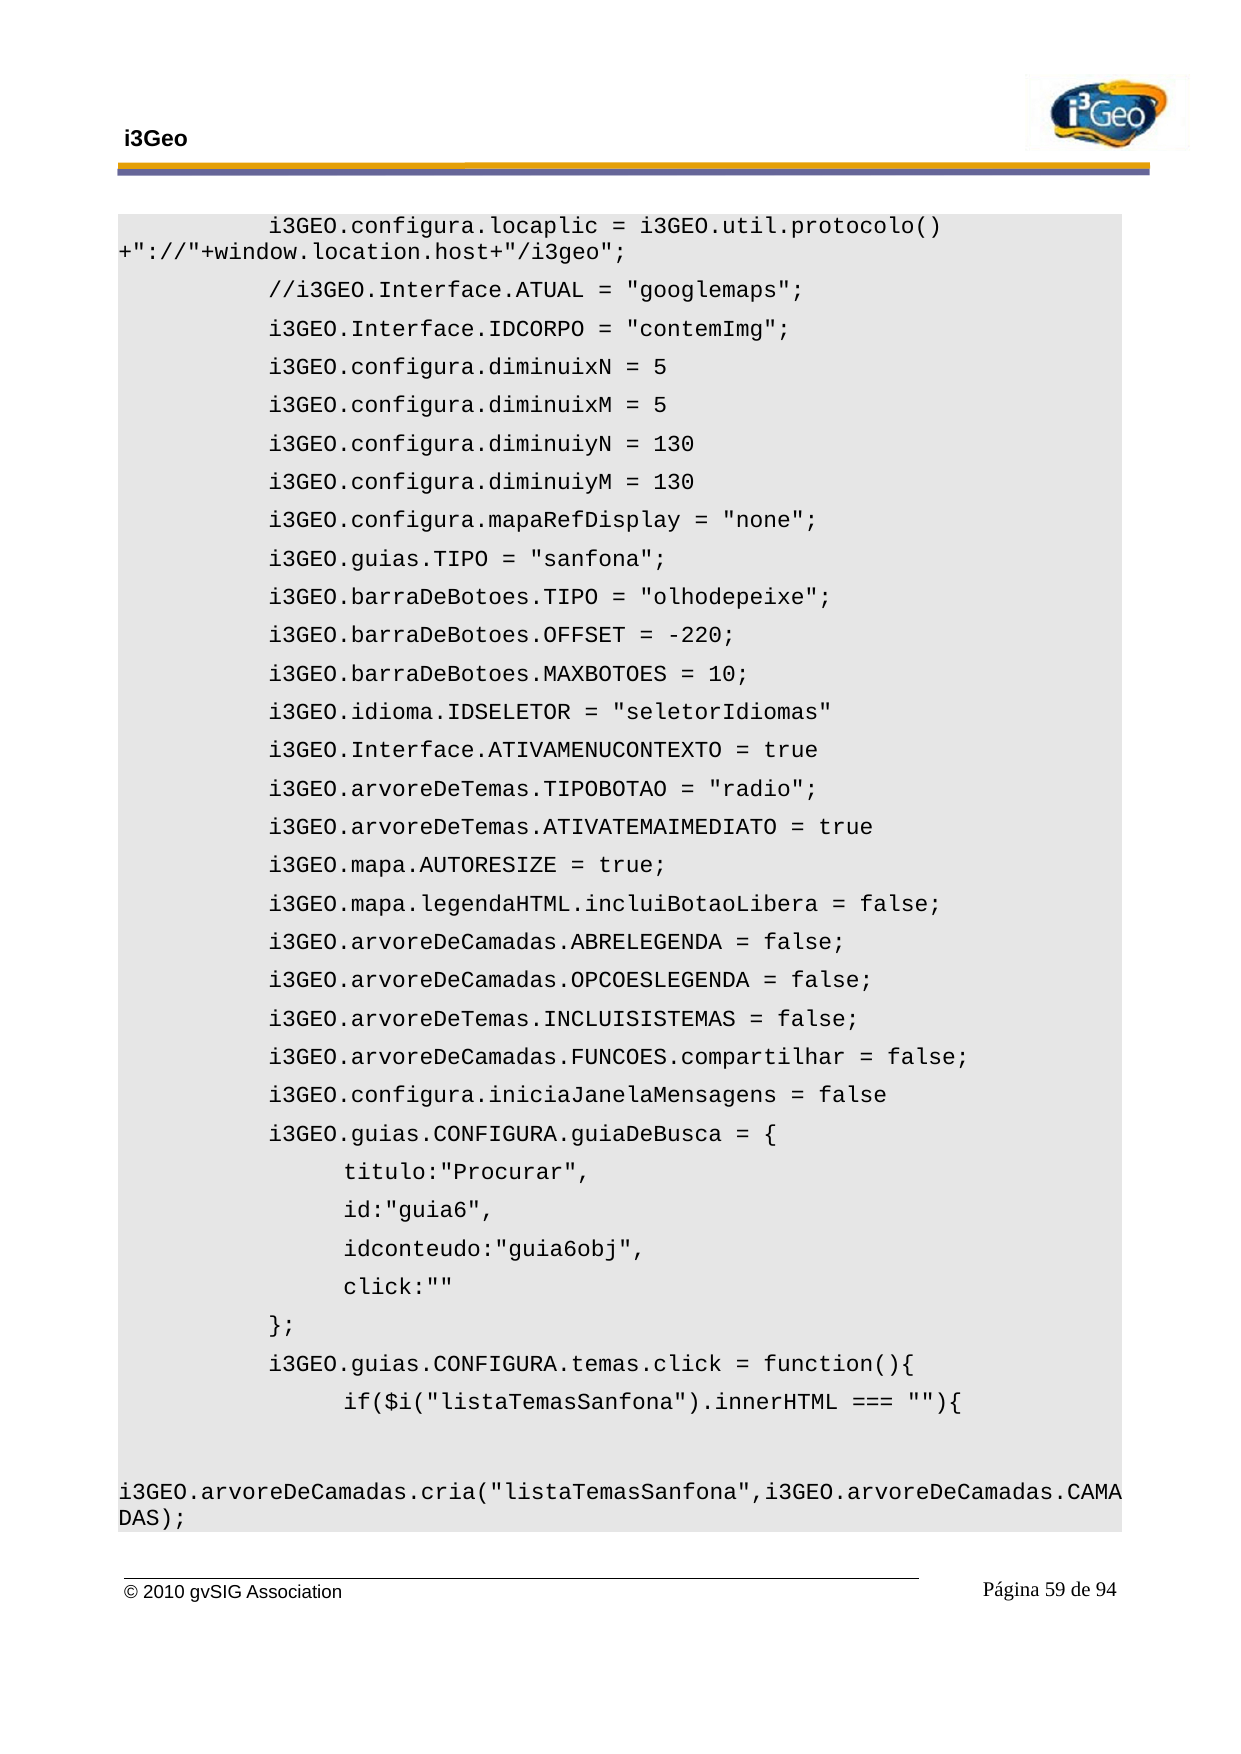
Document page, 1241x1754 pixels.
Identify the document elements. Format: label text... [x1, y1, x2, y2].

text i3GEO.configura.diminuixN = 5 [118, 355, 1122, 381]
text i3GEO.guias.TIPO = "sanfona"; [118, 547, 1122, 573]
text i3GEO.guias.CONFIGURA.guiaDeBusca = { [118, 1122, 1122, 1148]
text i3GEO.configura.mapaRefDisplay = "none"; [118, 509, 1122, 535]
text i3GEO.barraDeBotoes.OFFSET = -220; [118, 624, 1122, 650]
text titulo:"Procurar", [118, 1160, 1122, 1186]
text id:"guia6", [118, 1199, 1122, 1225]
text i3GEO.barraDeBotoes.MAXBOTOES = 10; [118, 662, 1122, 688]
text i3GEO.configura.diminuiyN = 130 [118, 432, 1122, 458]
text //i3GEO.Interface.ATUAL = "googlemaps"; [118, 279, 1122, 305]
text i3GEO.Interface.ATIVAMENUCONTEXTO = true [118, 739, 1122, 765]
text i3GEO.barraDeBotoes.TIPO = "olhodepeixe"; [118, 585, 1122, 611]
text i3GEO.arvoreDeCamadas.FUNCOES.compartilhar = false; [118, 1045, 1122, 1071]
text i3GEO.idioma.IDSELETOR = "seletorIdiomas" [118, 700, 1122, 726]
text i3GEO.configura.diminuixM = 5 [118, 394, 1122, 420]
text i3GEO.mapa.legendaHTML.incluiBotaoLibera = false; [118, 892, 1122, 918]
text i3GEO.arvoreDeCamadas.OPCOESLEGENDA = false; [118, 969, 1122, 995]
text i3GEO.arvoreDeCamadas.cria("listaTemasSanfona",i3GEO.arvoreDeCamadas.CAMADAS); [118, 1429, 1122, 1532]
text if($i("listaTemasSanfona").innerHTML === ""){ [118, 1390, 1122, 1416]
text click:"" [118, 1275, 1122, 1301]
text i3GEO.configura.iniciaJanelaMensagens = false [118, 1084, 1122, 1110]
text i3GEO.guias.CONFIGURA.temas.click = function(){ [118, 1352, 1122, 1378]
text i3GEO.arvoreDeTemas.ATIVATEMAIMEDIATO = true [118, 815, 1122, 841]
text i3GEO.configura.locaplic = i3GEO.util.protocolo()+"://"+window.location.host+"/i3geo"; [118, 214, 1122, 266]
picture [1025, 74, 1191, 151]
text i3GEO.Interface.IDCORPO = "contemImg"; [118, 317, 1122, 343]
text i3GEO.arvoreDeTemas.TIPOBOTAO = "radio"; [118, 777, 1122, 803]
text }; [118, 1314, 1122, 1340]
text i3GEO.arvoreDeCamadas.ABRELEGENDA = false; [118, 930, 1122, 956]
text i3GEO.configura.diminuiyM = 130 [118, 470, 1122, 496]
text idconteudo:"guia6obj", [118, 1237, 1122, 1263]
text i3GEO.mapa.AUTORESIZE = true; [118, 854, 1122, 880]
text i3GEO.arvoreDeTemas.INCLUISISTEMAS = false; [118, 1007, 1122, 1033]
